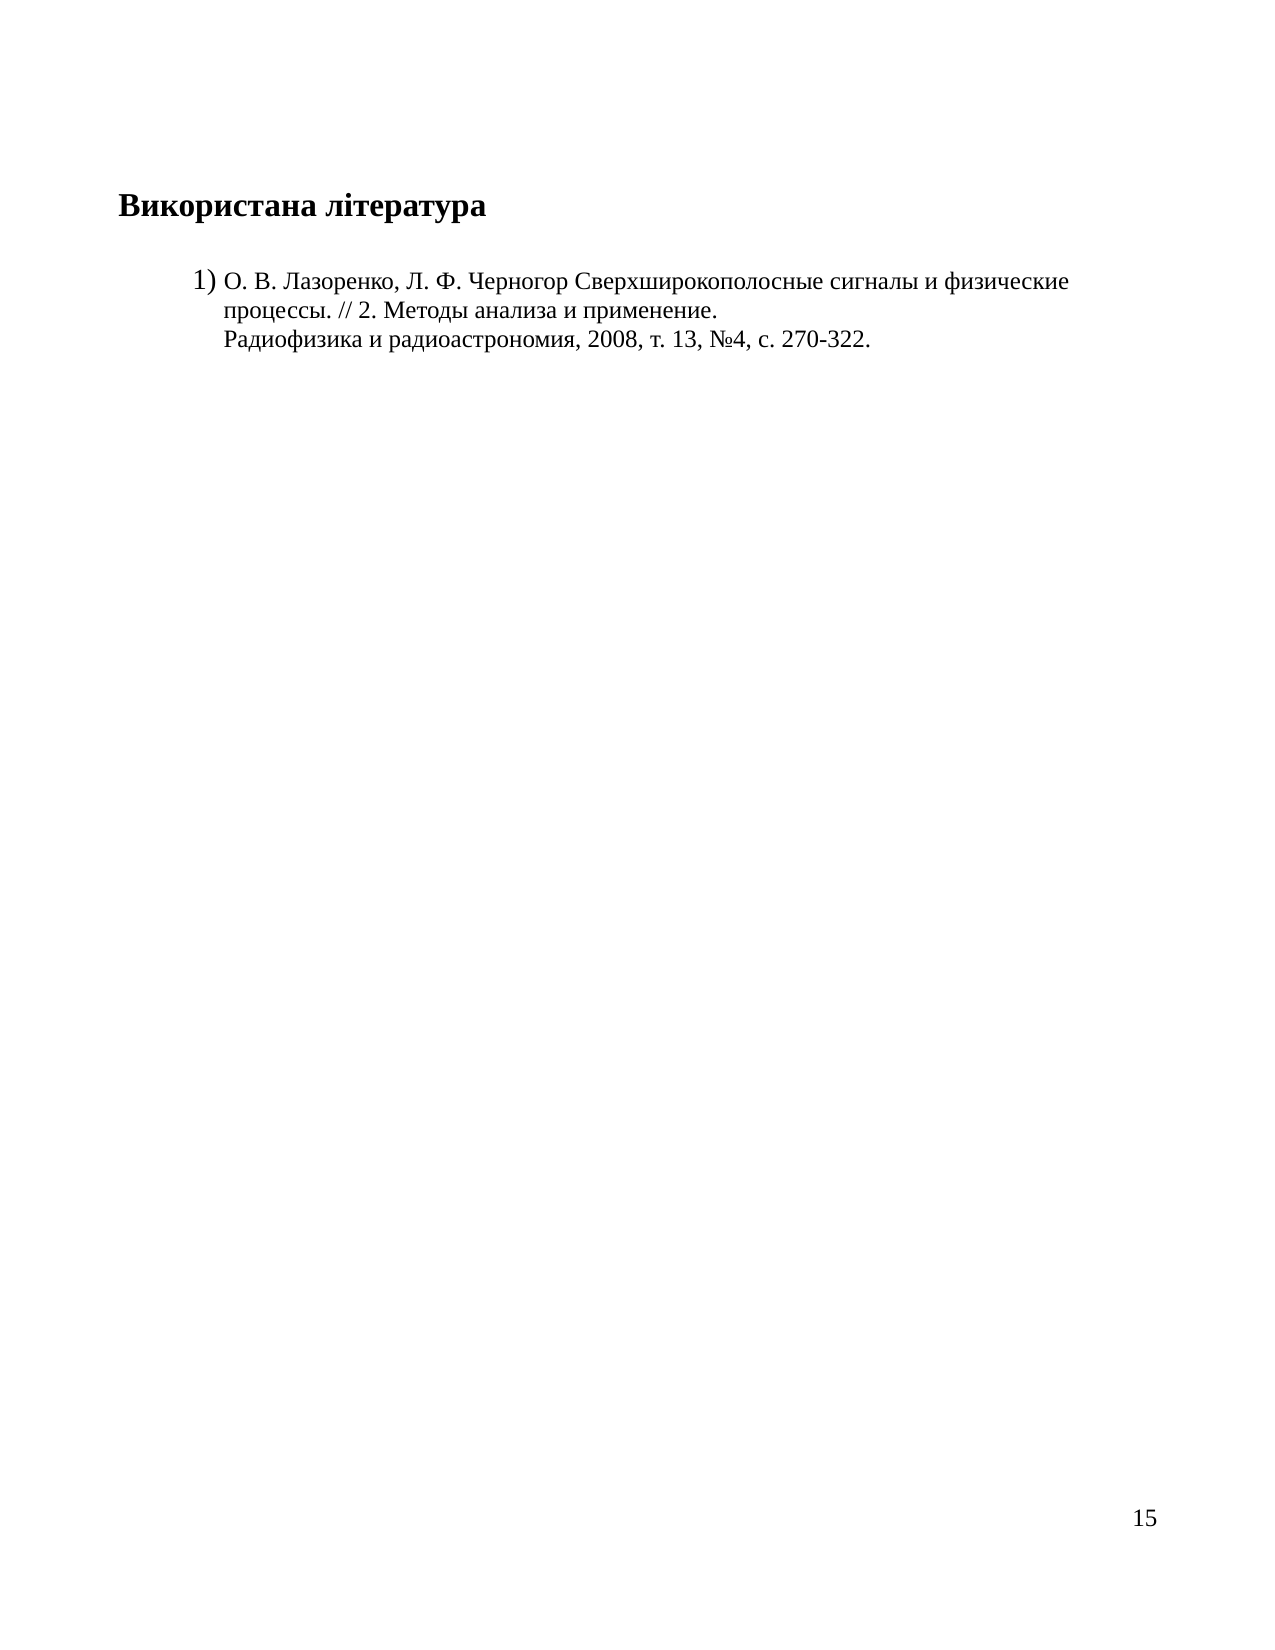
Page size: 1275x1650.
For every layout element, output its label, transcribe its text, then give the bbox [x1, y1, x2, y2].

text Використана література [118, 185, 1157, 223]
text 1) О. В. Лазоренко, Л. Ф. Черногор Сверхширокополосные сигналы и физические процессы. // 2. Методы анализа и применение. [118, 262, 1157, 324]
text Радиофизика и радиоастрономия, 2008, т. 13, №4, с. 270-322. [118, 324, 1157, 353]
